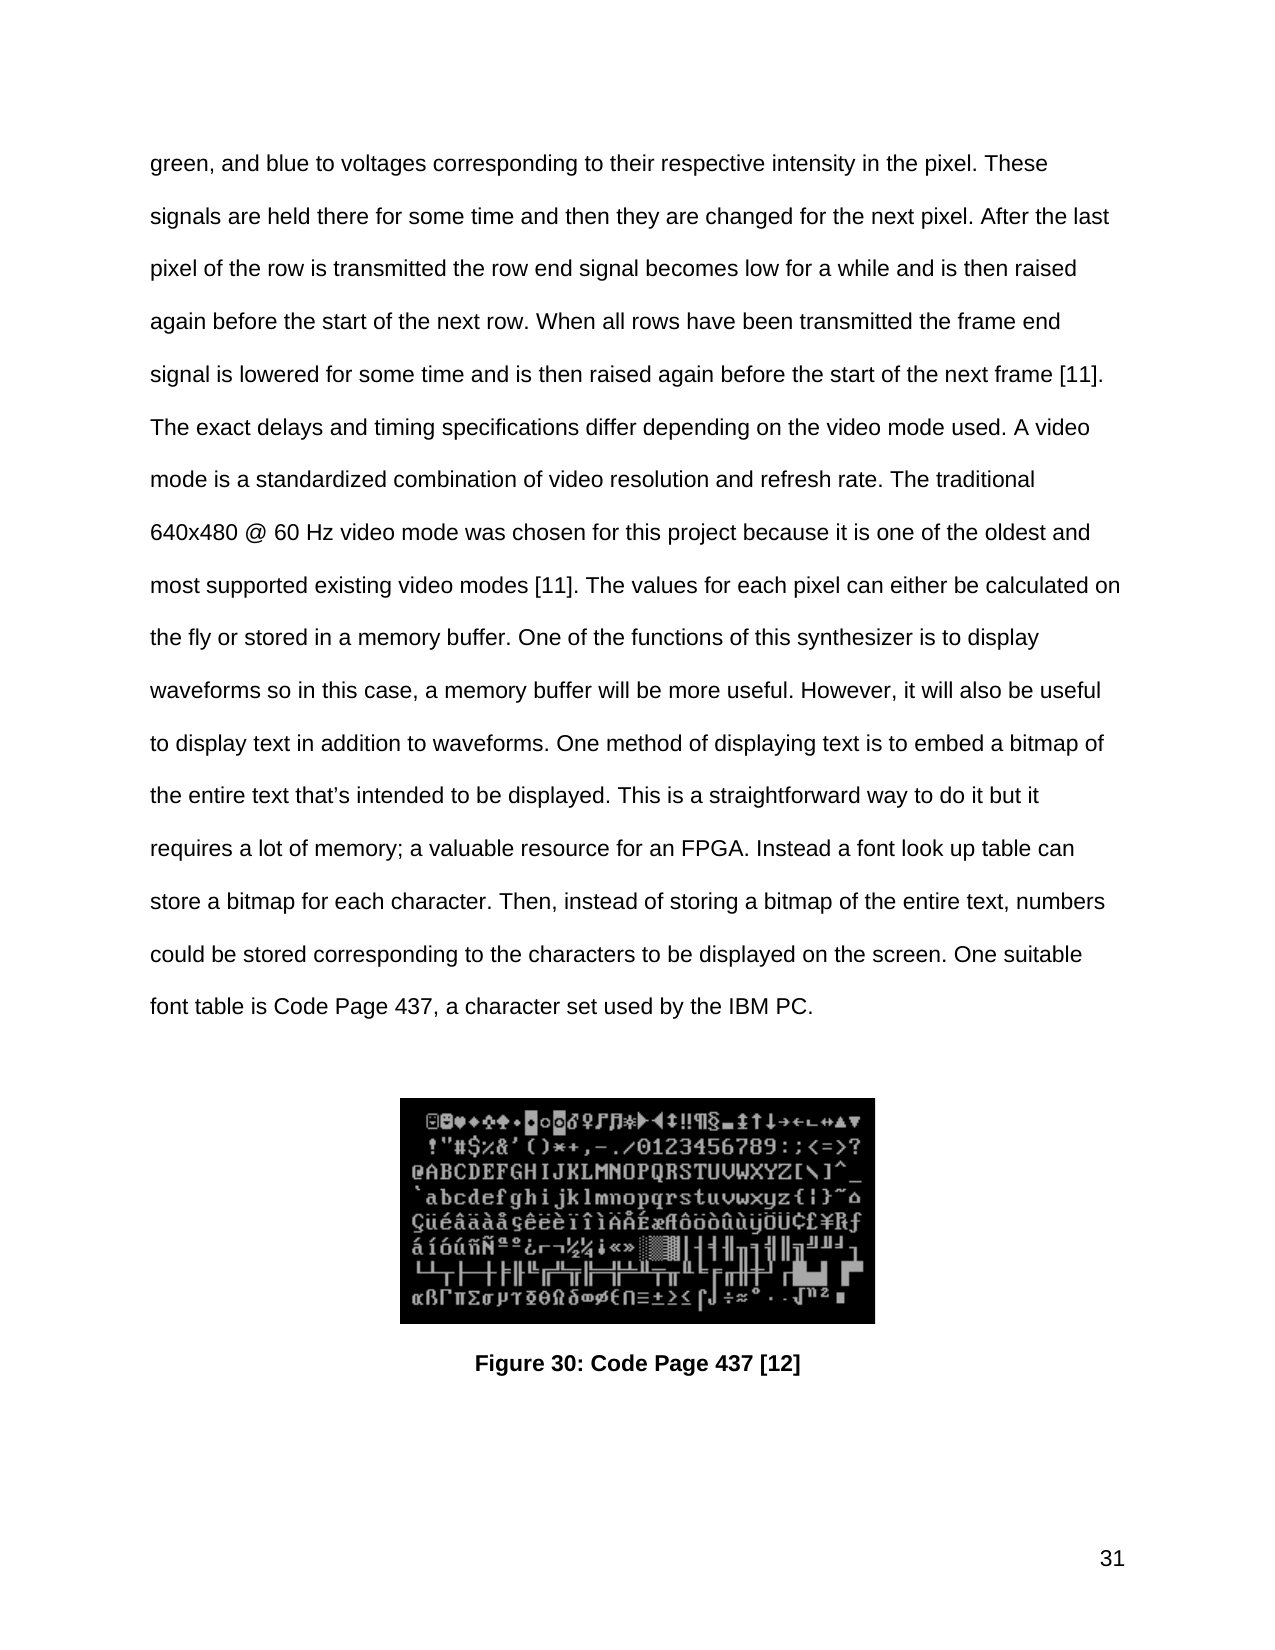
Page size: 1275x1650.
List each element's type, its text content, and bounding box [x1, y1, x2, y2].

picture [400, 1098, 876, 1324]
text Figure 30: Code Page 437 [12] [150, 1350, 1125, 1376]
text green, and blue to voltages corresponding to their respective intensity in the pixel. These signals are held there for some time and then they are changed for the next pixel. After the last pixel of the row is transmitted the row end signal becomes low for a while and is then raised again before the start of the next row. When all rows have been transmitted the frame end signal is lowered for some time and is then raised again before the start of the next frame [11]. The exact delays and timing specifications differ depending on the video mode used. A video mode is a standardized combination of video resolution and refresh rate. The traditional 640x480 @ 60 Hz video mode was chosen for this project because it is one of the oldest and most supported existing video modes [11]. The values for each pixel can either be calculated on the fly or stored in a memory buffer. One of the functions of this synthesizer is to display waveforms so in this case, a memory buffer will be more useful. However, it will also be useful to display text in addition to waveforms. One method of displaying text is to embed a bitmap of the entire text that’s intended to be displayed. This is a straightforward way to do it but it requires a lot of memory; a valuable resource for an FPGA. Instead a font look up table can store a bitmap for each character. Then, instead of storing a bitmap of the entire text, numbers could be stored corresponding to the characters to be displayed on the screen. One suitable font table is Code Page 437, a character set used by the IBM PC. [150, 150, 1125, 1020]
